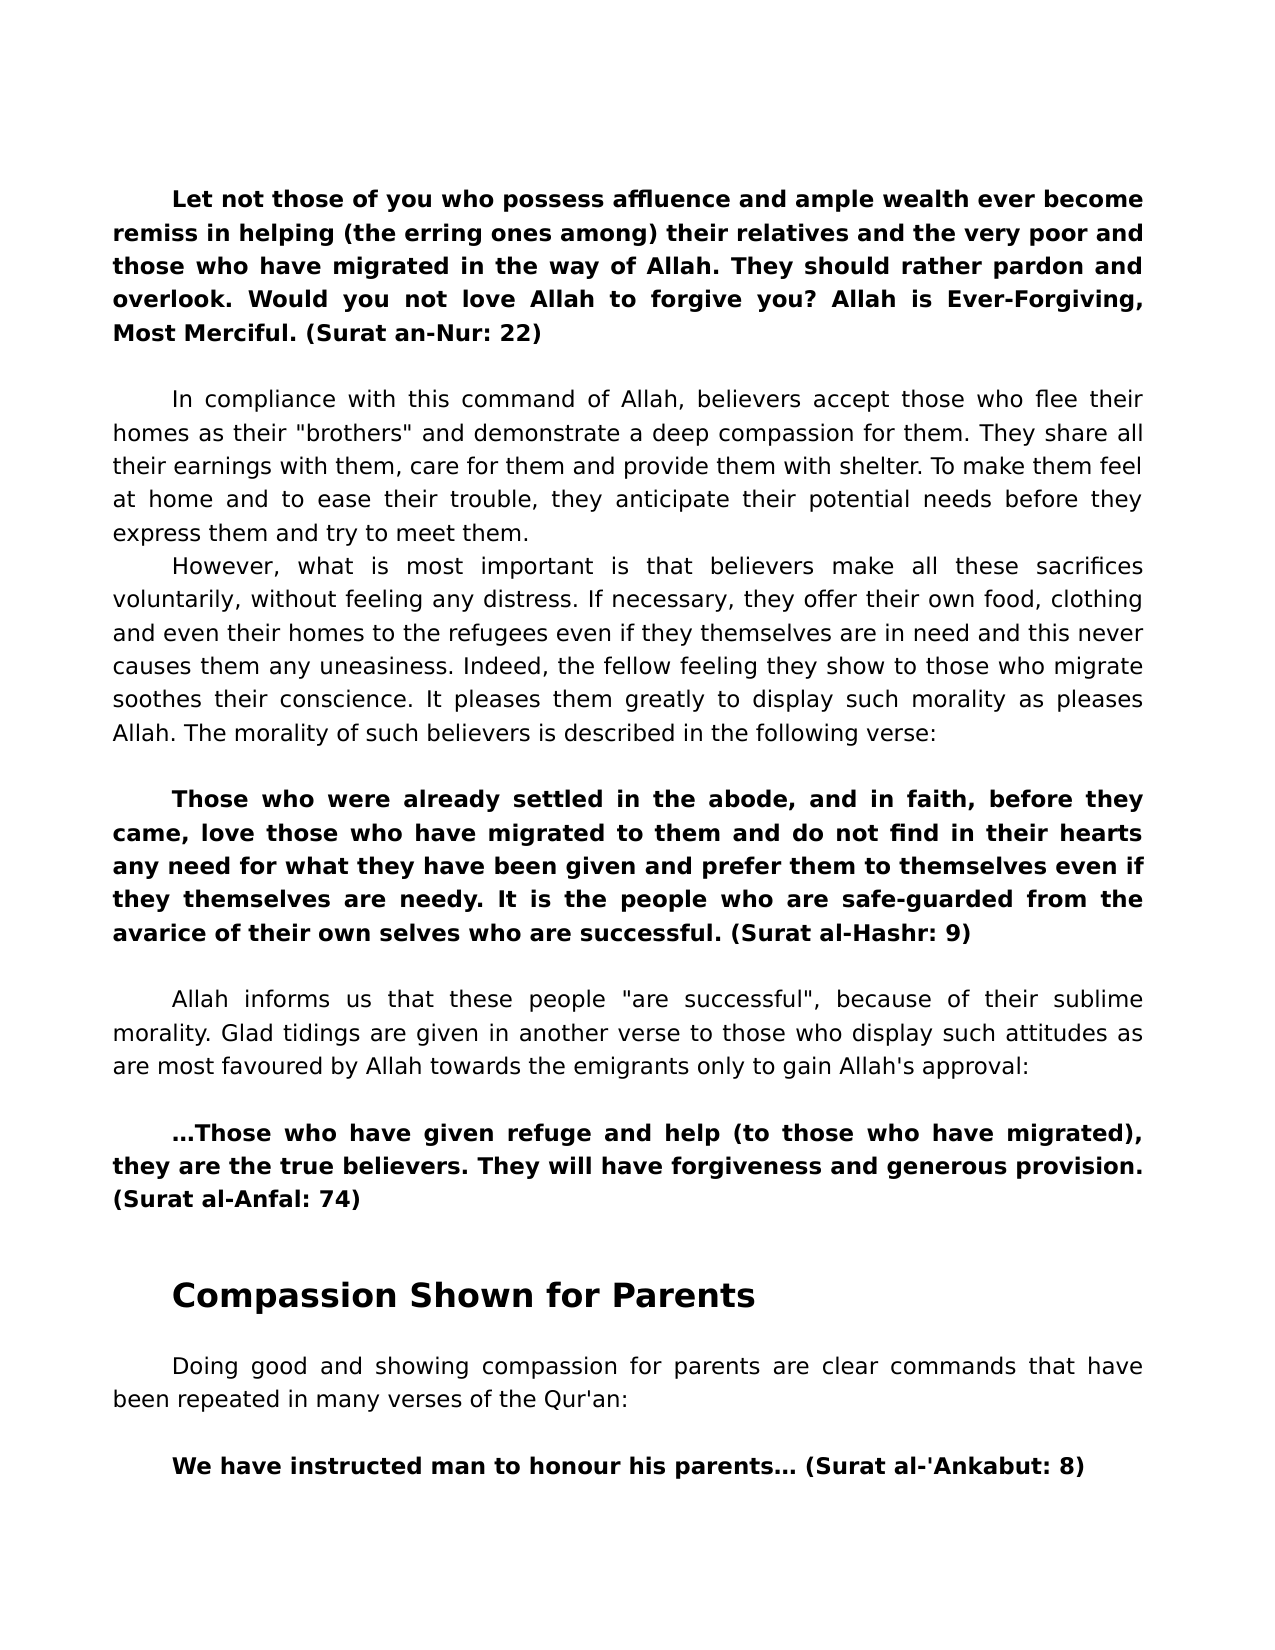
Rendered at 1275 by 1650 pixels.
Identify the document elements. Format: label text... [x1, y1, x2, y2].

text …Those who have given refuge and help (to those who have migrated), they are the true believers. They will have forgiveness and generous provision. (Surat al-Anfal: 74) [112, 1114, 1145, 1214]
text We have instructed man to honour his parents… (Surat al-'Ankabut: 8) [112, 1448, 1145, 1481]
text However, what is most important is that believers make all these sacrifices voluntarily, without feeling any distress. If necessary, they offer their own food, clothing and even their homes to the refugees even if they themselves are in need and this never causes them any uneasiness. Indeed, the fellow feeling they show to those who migrate soothes their conscience. It pleases them greatly to display such morality as pleases Allah. The morality of such believers is described in the following verse: [112, 548, 1145, 748]
text Compassion Shown for Parents [112, 1281, 1145, 1314]
text Let not those of you who possess affluence and ample wealth ever become remiss in helping (the erring ones among) their relatives and the very poor and those who have migrated in the way of Allah. They should rather pardon and overlook. Would you not love Allah to forgive you? Allah is Ever-Forgiving, Most Merciful. (Surat an-Nur: 22) [112, 181, 1145, 348]
text Those who were already settled in the abode, and in faith, before they came, love those who have migrated to them and do not find in their hearts any need for what they have been given and prefer them to themselves even if they themselves are needy. It is the people who are safe-guarded from the avarice of their own selves who are successful. (Surat al-Hashr: 9) [112, 781, 1145, 948]
text In compliance with this command of Allah, believers accept those who flee their homes as their "brothers" and demonstrate a deep compassion for them. They share all their earnings with them, care for them and provide them with shelter. To make them feel at home and to ease their trouble, they anticipate their potential needs before they express them and try to meet them. [112, 381, 1145, 548]
text Doing good and showing compassion for parents are clear commands that have been repeated in many verses of the Qur'an: [112, 1348, 1145, 1414]
text Allah informs us that these people "are successful", because of their sublime morality. Glad tidings are given in another verse to those who display such attitudes as are most favoured by Allah towards the emigrants only to gain Allah's approval: [112, 981, 1145, 1081]
